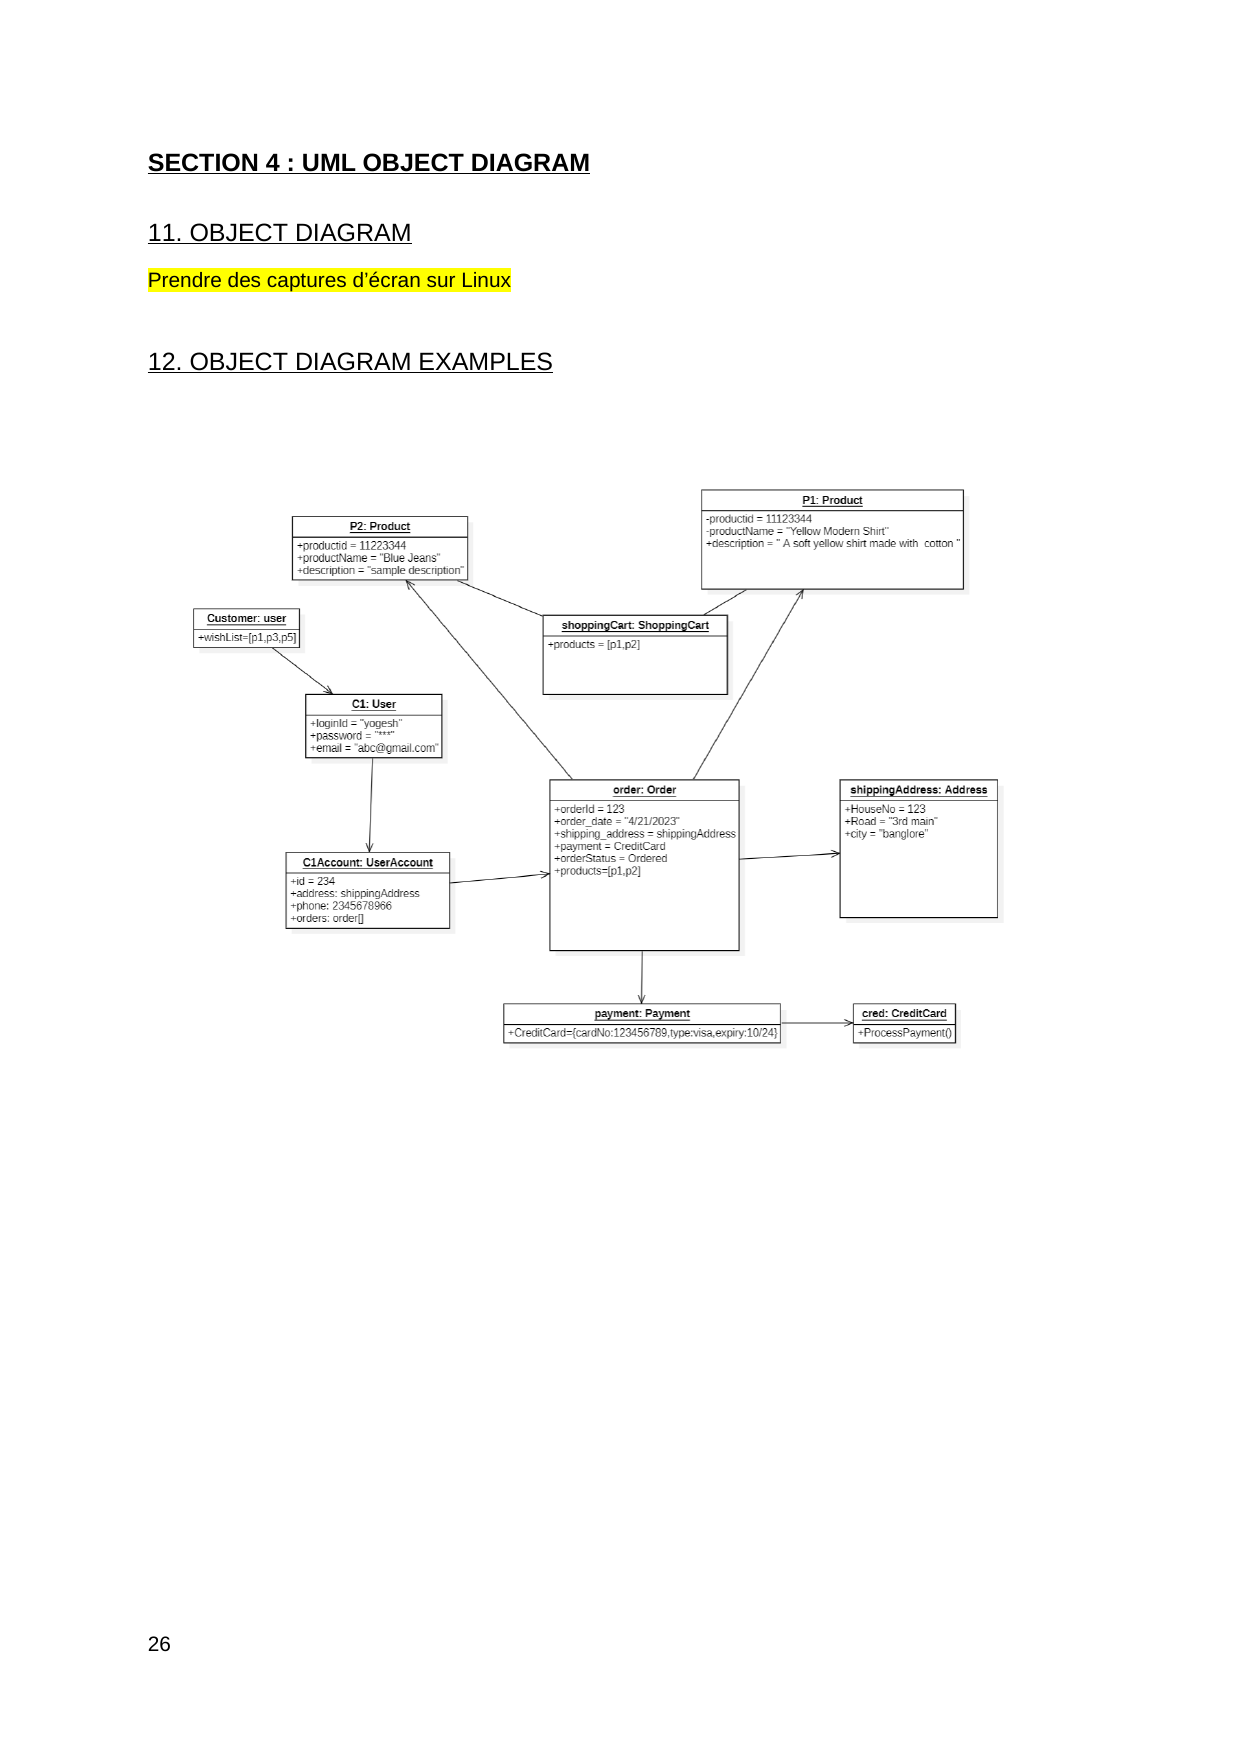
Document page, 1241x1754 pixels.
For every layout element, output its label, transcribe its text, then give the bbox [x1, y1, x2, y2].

picture [147, 420, 1092, 1076]
subtitle Section 4 : UML Object Diagram [148, 148, 1093, 176]
subtitle 12. Object Diagram Examples [148, 347, 1093, 376]
list Prendre des captures d’écran sur Linux [148, 268, 1093, 292]
subtitle 11. Object Diagram [148, 218, 1093, 247]
